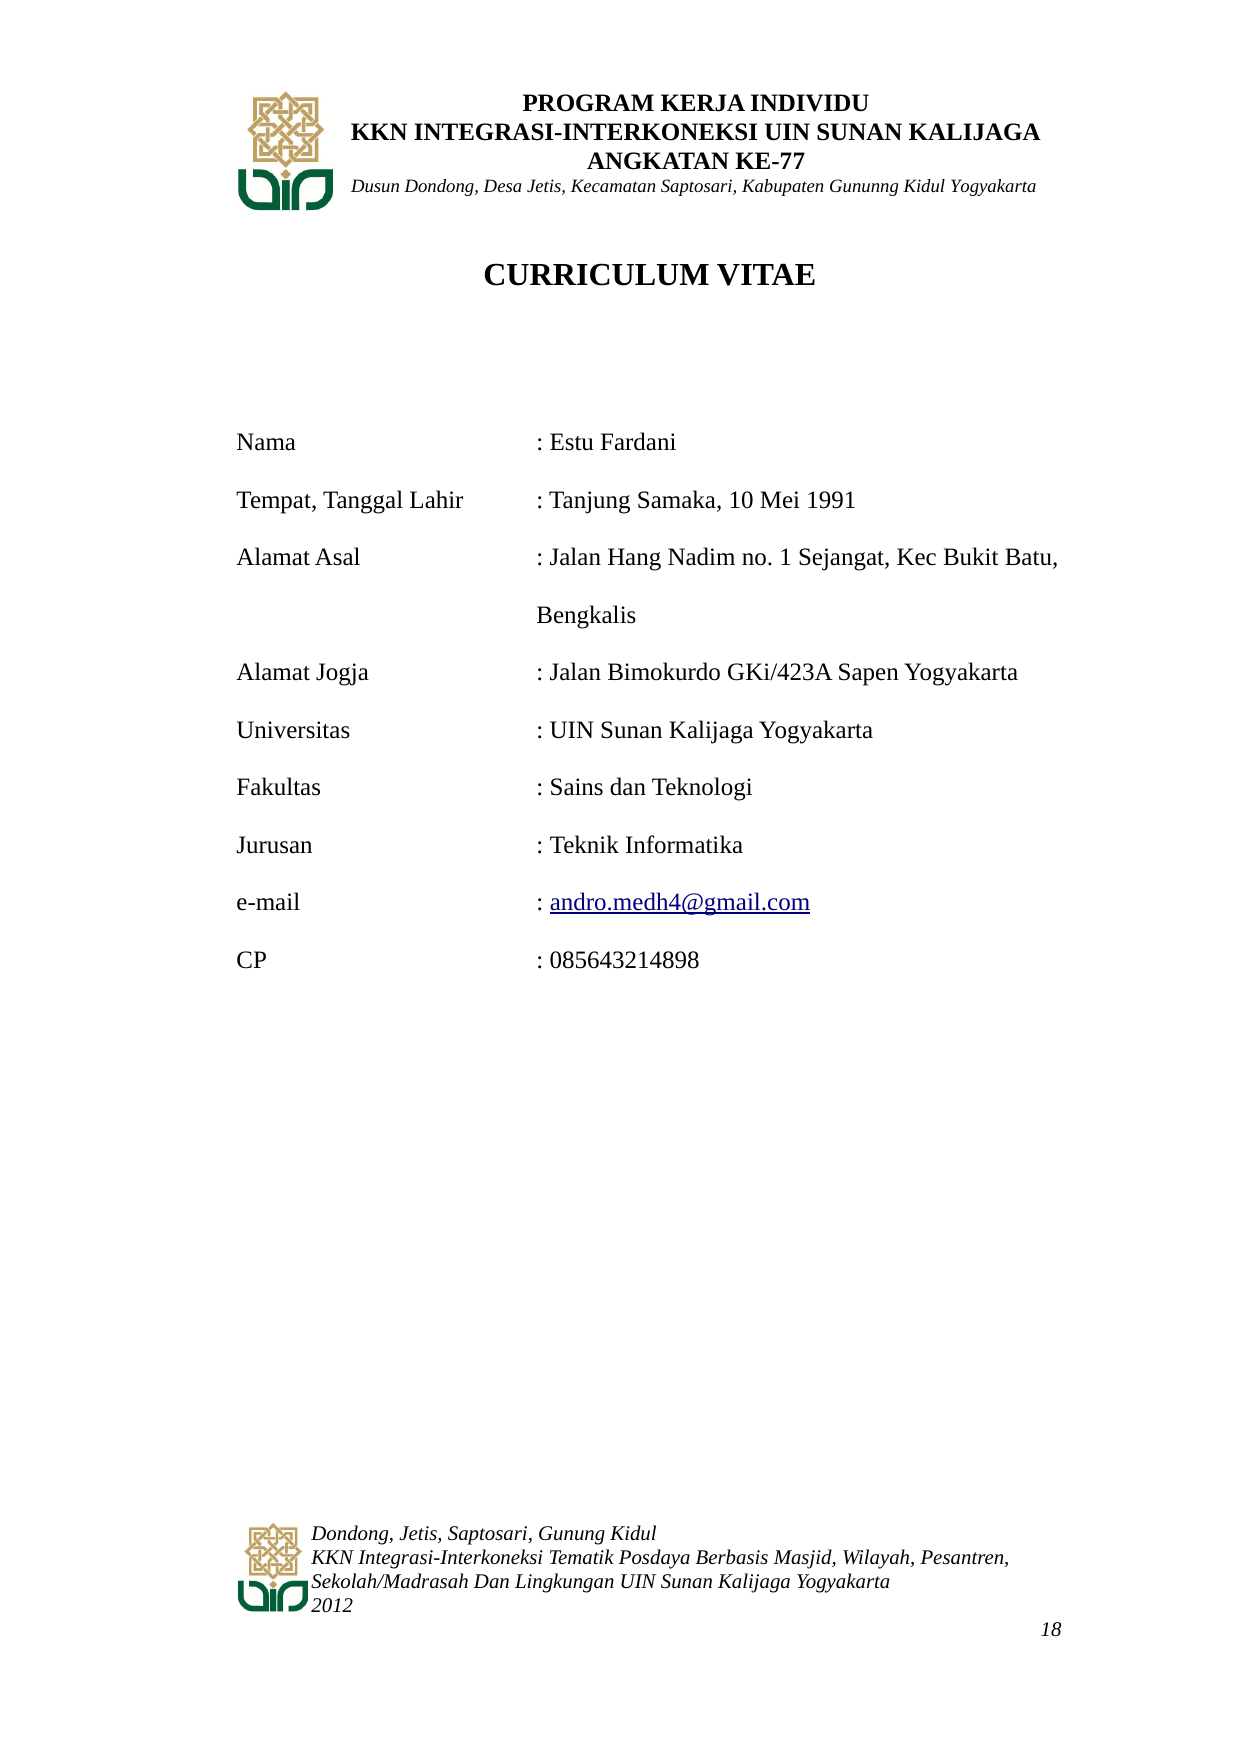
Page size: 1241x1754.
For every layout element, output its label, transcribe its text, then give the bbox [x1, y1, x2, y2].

text CP : 085643214898 [236, 945, 1063, 973]
text Nama : Estu Fardani [236, 427, 1063, 456]
text e-mail : andro.medh4@gmail.com [236, 887, 1063, 916]
text Alamat Asal : Jalan Hang Nadim no. 1 Sejangat, Kec Bukit Batu, Bengkalis [236, 542, 1063, 628]
picture [237, 90, 334, 211]
picture [237, 1522, 308, 1612]
subtitle Curriculum Vitae [236, 255, 1063, 292]
text Universitas : UIN Sunan Kalijaga Yogyakarta [236, 715, 1063, 743]
text Alamat Jogja : Jalan Bimokurdo GKi/423A Sapen Yogyakarta [236, 657, 1063, 686]
text Tempat, Tanggal Lahir : Tanjung Samaka, 10 Mei 1991 [236, 485, 1063, 513]
text Fakultas : Sains dan Teknologi [236, 772, 1063, 801]
text Jurusan : Teknik Informatika [236, 830, 1063, 858]
